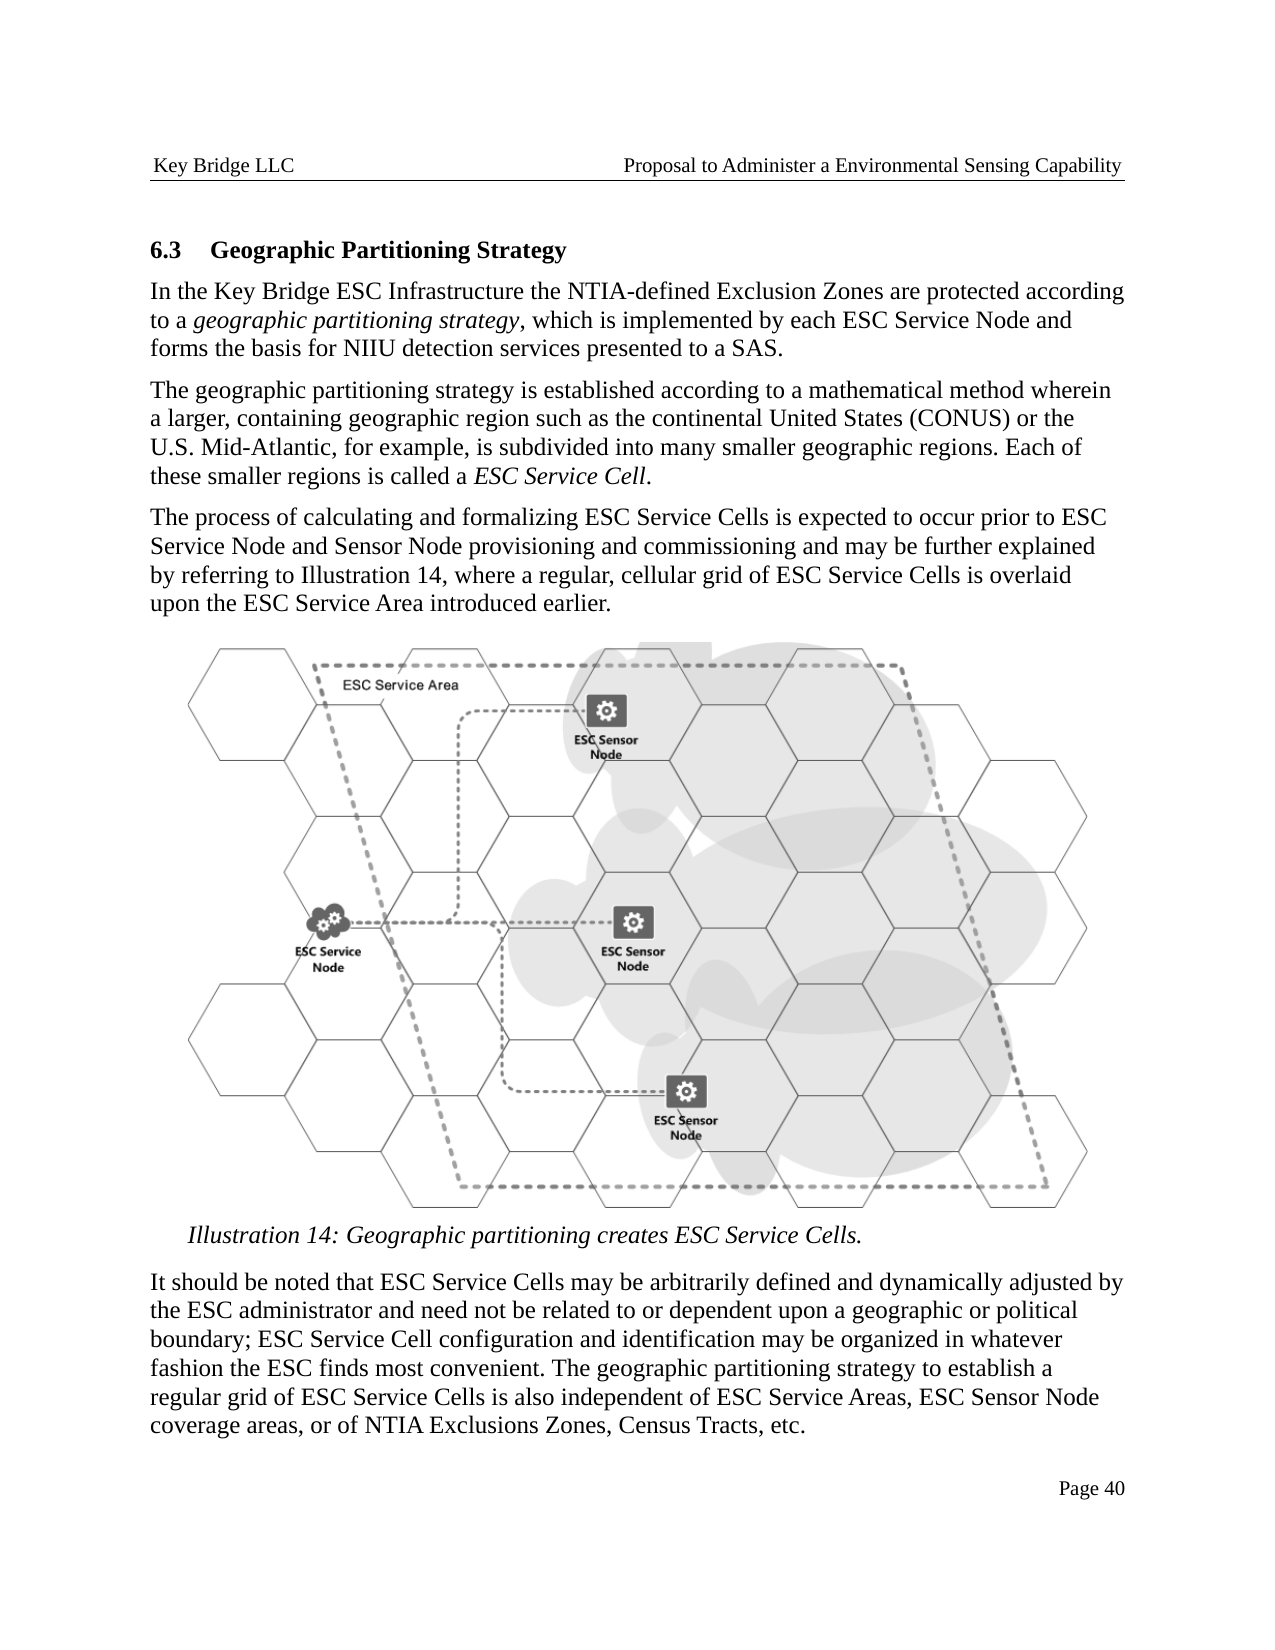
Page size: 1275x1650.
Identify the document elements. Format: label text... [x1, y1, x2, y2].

text In the Key Bridge ESC Infrastructure the NTIA-defined Exclusion Zones are protected according to a geographic partitioning strategy, which is implemented by each ESC Service Node and forms the basis for NIIU detection services presented to a SAS. [150, 276, 1125, 362]
text The process of calculating and formalizing ESC Service Cells is expected to occur prior to ESC Service Node and Sensor Node provisioning and commissioning and may be further explained by referring to Illustration 14, where a regular, cellular grid of ESC Service Cells is overlaid upon the ESC Service Area introduced earlier. [150, 502, 1125, 617]
text It should be noted that ESC Service Cells may be arbitrarily defined and dynamically adjusted by the ESC administrator and need not be related to or dependent upon a geographic or political boundary; ESC Service Cell configuration and identification may be organized in whatever fashion the ESC finds most convenient. The geographic partitioning strategy to establish a regular grid of ESC Service Cells is also independent of ESC Service Areas, ESC Sensor Node coverage areas, or of NTIA Exclusions Zones, Census Tracts, etc. [150, 630, 1125, 1439]
text The geographic partitioning strategy is established according to a mathematical method wherein a larger, containing geographic region such as the continental United States (CONUS) or the U.S. Mid-Atlantic, for example, is subdivided into many smaller geographic regions. Each of these smaller regions is called a ESC Service Cell. [150, 375, 1125, 490]
text Illustration 14: Geographic partitioning creates ESC Service Cells. [187, 1208, 1087, 1249]
subtitle Geographic Partitioning Strategy [150, 235, 1125, 263]
picture [187, 642, 1088, 1208]
